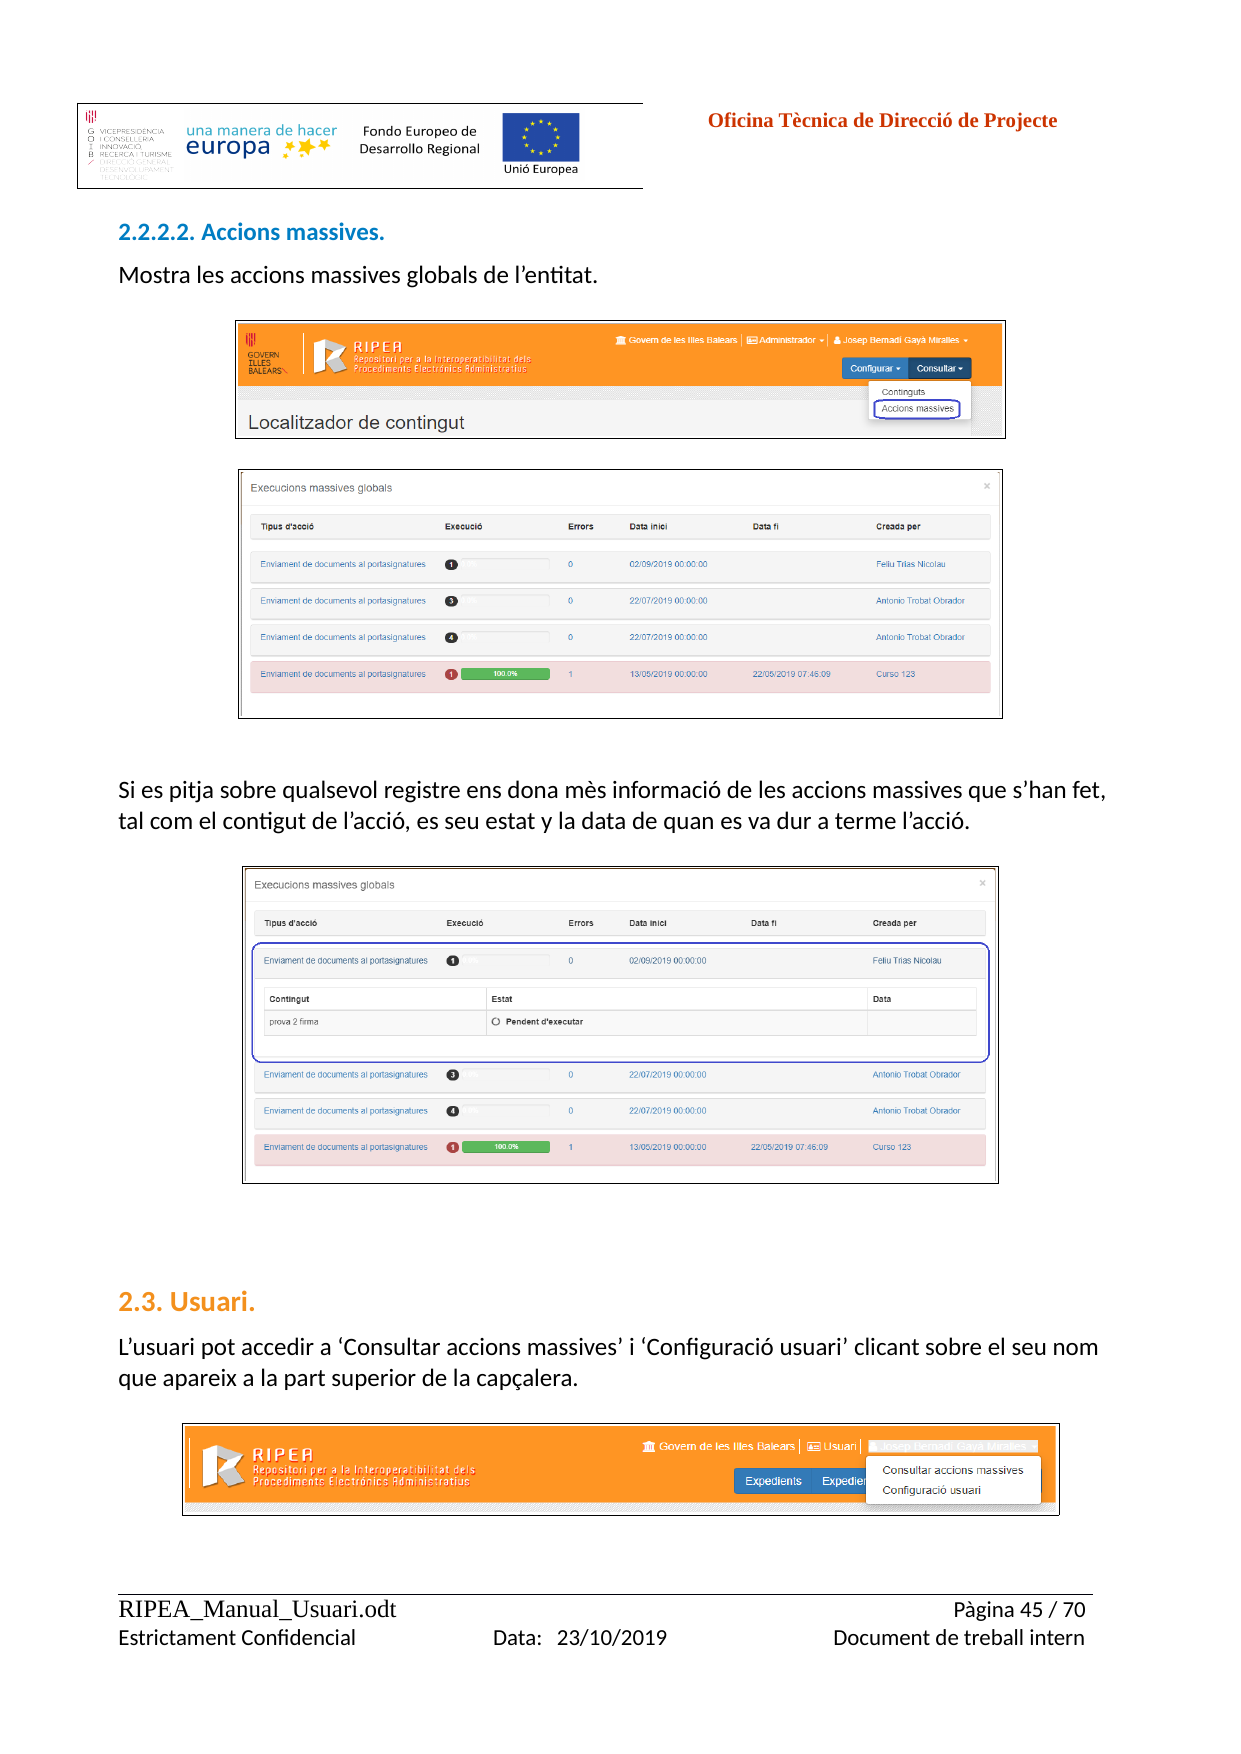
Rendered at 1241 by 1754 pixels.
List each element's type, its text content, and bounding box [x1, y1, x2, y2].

picture [244, 868, 996, 1181]
text Si es pitja sobre qualsevol registre ens dona mès informació de les accions massives que s’han fet, tal com el contigut de l’acció, es seu estat y la data de quan es va dur a terme l’acció. [118, 774, 1122, 835]
picture [184, 108, 585, 182]
text Mostra les accions massives globals de l’entitat. [118, 259, 1122, 290]
picture [240, 472, 1000, 716]
picture [82, 108, 178, 182]
subtitle 2.3. Usuari. [118, 1283, 1122, 1319]
subtitle 2.2.2.2. Accions massives. [118, 216, 1122, 247]
picture [184, 1426, 1056, 1512]
text L’usuari pot accedir a ‘Consultar accions massives’ i ‘Configuració usuari’ clicant sobre el seu nom que apareix a la part superior de la capçalera. [118, 1332, 1122, 1393]
picture [238, 323, 1003, 436]
